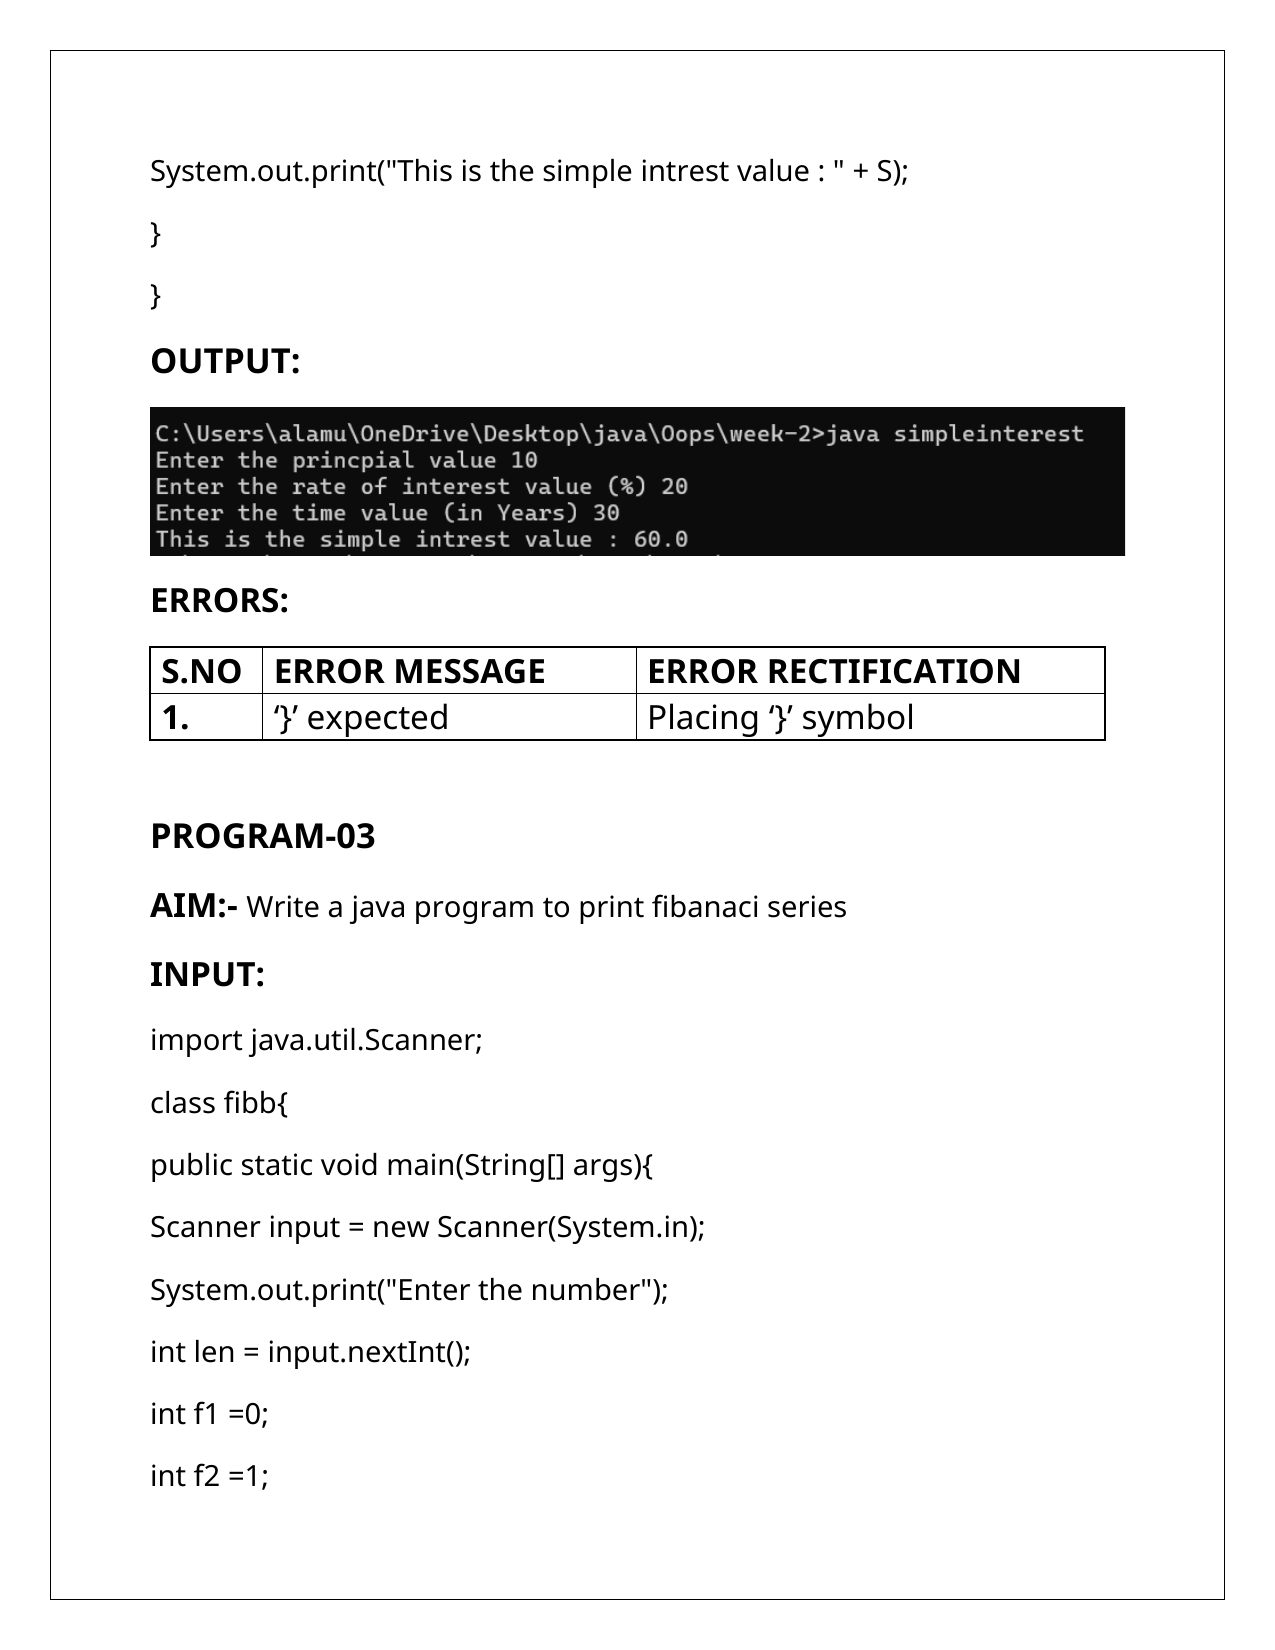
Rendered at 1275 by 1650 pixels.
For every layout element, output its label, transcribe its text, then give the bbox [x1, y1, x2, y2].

table_header S.NO [151, 648, 262, 693]
text ERRORS: [150, 577, 1125, 622]
text AIM:- Write a java program to print fibanaci series [150, 882, 1125, 927]
table_cell 1. [151, 694, 262, 739]
text public static void main(String[] args){ [150, 1144, 1125, 1184]
text int len = input.nextInt(); [150, 1331, 1125, 1371]
text INPUT: [150, 951, 1125, 996]
text } [150, 274, 1125, 314]
text import java.util.Scanner; [150, 1020, 1125, 1059]
text class fibb{ [150, 1082, 1125, 1122]
text int f1 =0; [150, 1393, 1125, 1433]
table_header ERROR RECTIFICATION [637, 648, 1104, 693]
table_header ERROR MESSAGE [263, 648, 636, 693]
text System.out.print("Enter the number"); [150, 1269, 1125, 1308]
text } [150, 212, 1125, 252]
text PROGRAM-03 [150, 811, 1125, 858]
table_cell ‘}’ expected [263, 694, 636, 739]
text int f2 =1; [150, 1456, 1125, 1495]
text Scanner input = new Scanner(System.in); [150, 1207, 1125, 1246]
text OUTPUT: [150, 337, 1125, 384]
text System.out.print("This is the simple intrest value : " + S); [150, 150, 1125, 190]
table_cell Placing ‘}’ symbol [637, 694, 1104, 739]
